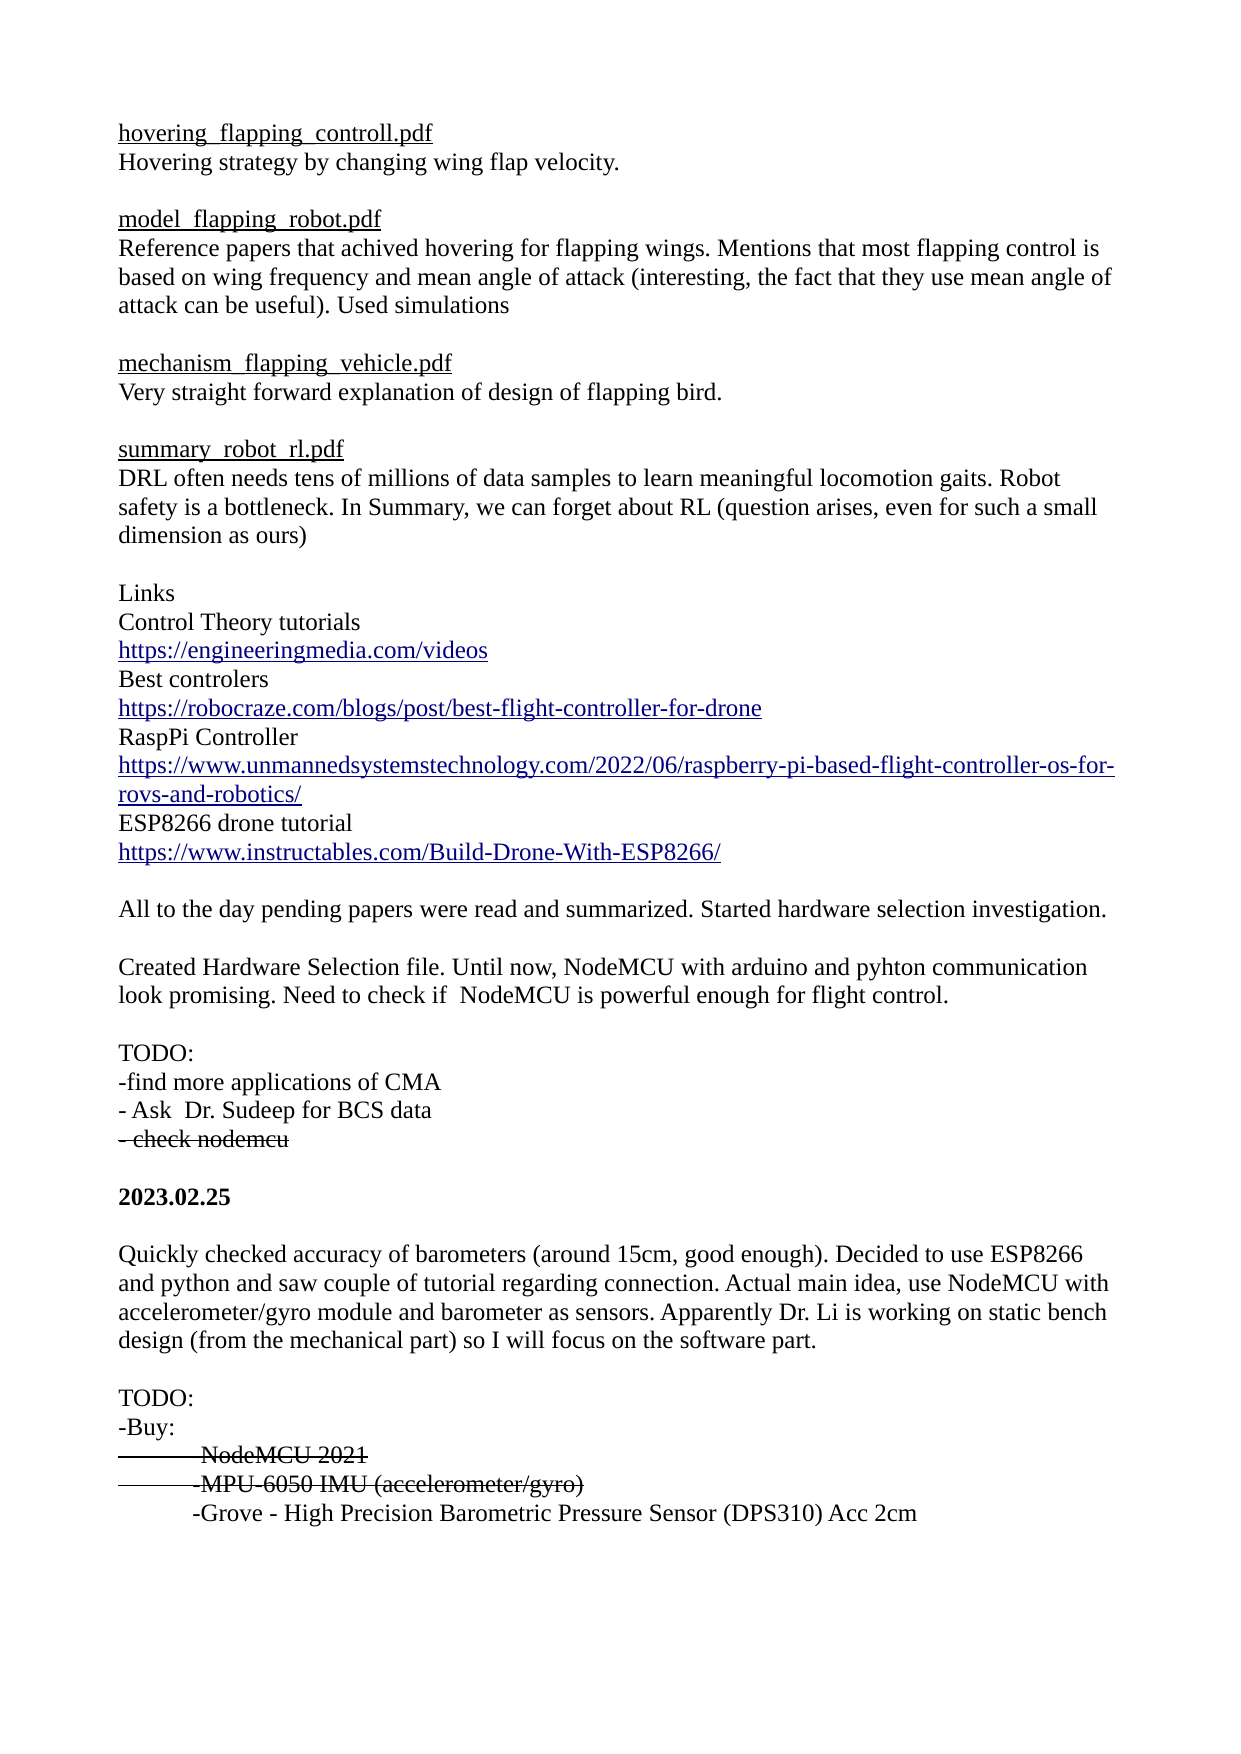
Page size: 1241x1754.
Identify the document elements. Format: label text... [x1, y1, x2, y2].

text Control Theory tutorials [118, 607, 1122, 636]
text TODO: [118, 1038, 1122, 1067]
text Best controlers [118, 664, 1122, 693]
text https://www.instructables.com/Build-Drone-With-ESP8266/ [118, 837, 1122, 866]
text TODO: [118, 1383, 1122, 1412]
text All to the day pending papers were read and summarized. Started hardware selection investigation. [118, 894, 1122, 923]
text hovering_flapping_controll.pdf [118, 118, 1122, 147]
text RaspPi Controller [118, 722, 1122, 751]
text -NodeMCU 2021 [118, 1441, 1122, 1469]
text -Grove - High Precision Barometric Pressure Sensor (DPS310) Acc 2cm [118, 1498, 1122, 1527]
text mechanism_flapping_vehicle.pdf [118, 348, 1122, 377]
text Very straight forward explanation of design of flapping bird. [118, 377, 1122, 406]
text Quickly checked accuracy of barometers (around 15cm, good enough). Decided to use ESP8266 and python and saw couple of tutorial regarding connection. Actual main idea, use NodeMCU with accelerometer/gyro module and barometer as sensors. Apparently Dr. Li is working on static bench design (from the mechanical part) so I will focus on the software part. [118, 1239, 1122, 1354]
text -Buy: [118, 1412, 1122, 1441]
text -MPU-6050 IMU (accelerometer/gyro) [118, 1469, 1122, 1498]
text Created Hardware Selection file. Until now, NodeMCU with arduino and pyhton communication look promising. Need to check if NodeMCU is powerful enough for flight control. [118, 952, 1122, 1009]
text DRL often needs tens of millions of data samples to learn meaningful locomotion gaits. Robot safety is a bottleneck. In Summary, we can forget about RL (question arises, even for such a small dimension as ours) [118, 463, 1122, 549]
text - check nodemcu [118, 1124, 1122, 1153]
text https://engineeringmedia.com/videos [118, 636, 1122, 664]
text - Ask Dr. Sudeep for BCS data [118, 1096, 1122, 1124]
text Reference papers that achived hovering for flapping wings. Mentions that most flapping control is based on wing frequency and mean angle of attack (interesting, the fact that they use mean angle of attack can be useful). Used simulations [118, 233, 1122, 319]
text https://www.unmannedsystemstechnology.com/2022/06/raspberry-pi-based-flight-controller-os-for-rovs-and-robotics/ [118, 751, 1122, 808]
text -find more applications of CMA [118, 1067, 1122, 1096]
text ESP8266 drone tutorial [118, 808, 1122, 837]
text model_flapping_robot.pdf [118, 204, 1122, 233]
text Hovering strategy by changing wing flap velocity. [118, 147, 1122, 176]
text 2023.02.25 [118, 1182, 1122, 1211]
text summary_robot_rl.pdf [118, 434, 1122, 463]
text Links [118, 578, 1122, 607]
text https://robocraze.com/blogs/post/best-flight-controller-for-drone [118, 693, 1122, 722]
